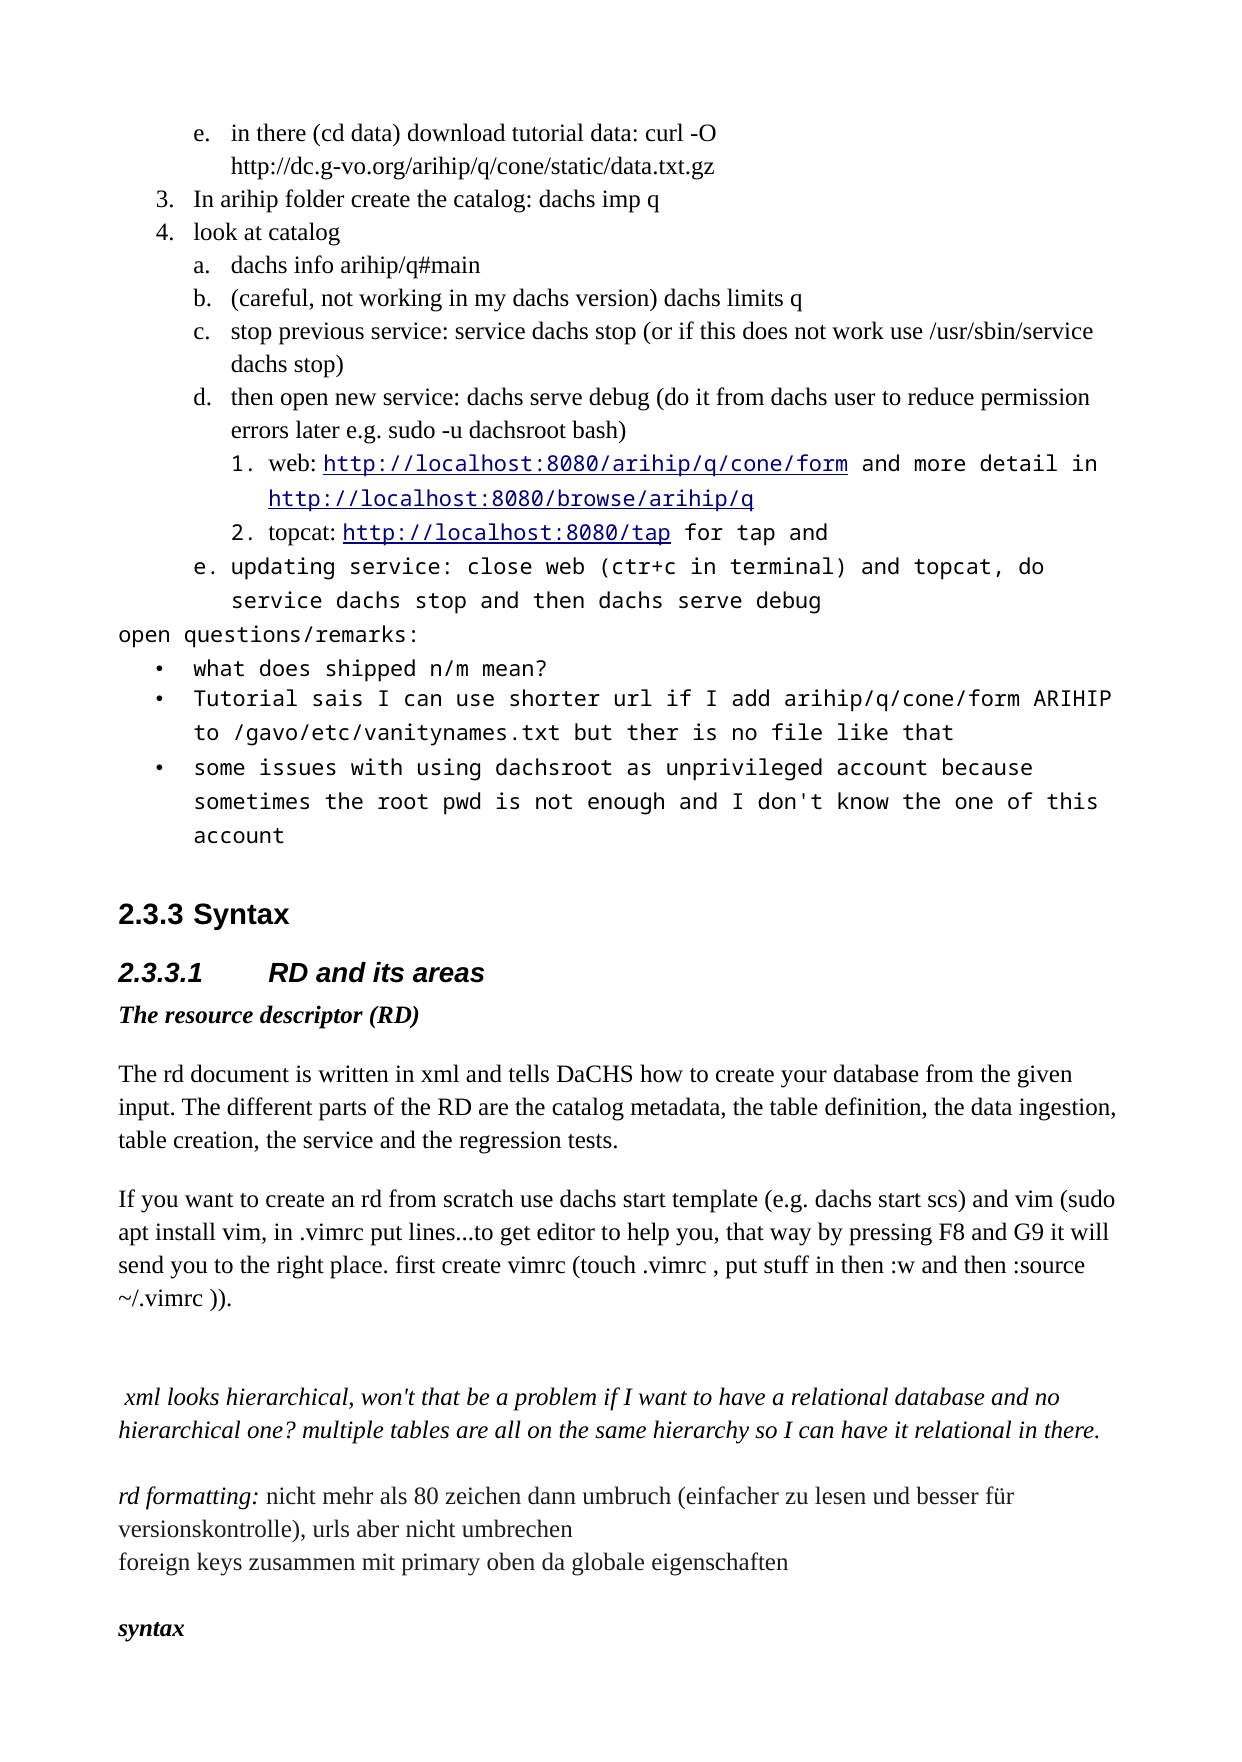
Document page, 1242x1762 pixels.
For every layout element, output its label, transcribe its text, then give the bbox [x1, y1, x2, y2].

list some issues with using dachsroot as unprivileged account because sometimes the root pwd is not enough and I don't know the one of this account [156, 751, 1124, 849]
text rd formatting: nicht mehr als 80 zeichen dann umbruch (einfacher zu lesen und besser für versionskontrolle), urls aber nicht umbrechen [118, 1481, 1124, 1543]
list in there (cd data) download tutorial data: curl -O http://dc.g-vo.org/arihip/q/cone/static/data.txt.gz [193, 118, 1124, 180]
text open questions/remarks: [118, 619, 1124, 649]
subtitle RD and its areas [118, 956, 1124, 988]
list then open new service: dachs serve debug (do it from dachs user to reduce permission errors later e.g. sudo -u dachsroot bash) [193, 382, 1124, 444]
list what does shipped n/m mean? [156, 653, 1124, 683]
list In arihip folder create the catalog: dachs imp q [156, 184, 1124, 213]
list updating service: close web (ctr+c in terminal) and topcat, do service dachs stop and then dachs serve debug [193, 551, 1124, 615]
list look at catalog [156, 217, 1124, 246]
list topcat: http://localhost:8080/tap for tap and [231, 517, 1124, 546]
text syntax [118, 1613, 1124, 1642]
text The resource descriptor (RD) [118, 1000, 1124, 1029]
text xml looks hierarchical, won't that be a problem if I want to have a relational database and no hierarchical one? multiple tables are all on the same hierarchy so I can have it relational in there. [118, 1382, 1124, 1444]
list (careful, not working in my dachs version) dachs limits q [193, 283, 1124, 312]
text If you want to create an rd from scratch use dachs start template (e.g. dachs start scs) and vim (sudo apt install vim, in .vimrc put lines...to get editor to help you, that way by pressing F8 and G9 it will send you to the right place. first create vimrc (touch .vimrc , put stuff in then :w and then :source ~/.vimrc )). [118, 1184, 1124, 1312]
list dachs info arihip/q#main [193, 250, 1124, 279]
list web: http://localhost:8080/arihip/q/cone/form and more detail in http://localhost:8080/browse/arihip/q [231, 448, 1124, 512]
subtitle Syntax [118, 897, 1124, 931]
text The rd document is written in xml and tells DaCHS how to create your database from the given input. The different parts of the RD are the catalog metadata, the table definition, the data ingestion, table creation, the service and the regression tests. [118, 1059, 1124, 1154]
text foreign keys zusammen mit primary oben da globale eigenschaften [118, 1547, 1124, 1576]
list stop previous service: service dachs stop (or if this does not work use /usr/sbin/service dachs stop) [193, 316, 1124, 378]
list Tutorial sais I can use shorter url if I add arihip/q/cone/form ARIHIP to /gavo/etc/vanitynames.txt but ther is no file like that [156, 683, 1124, 747]
